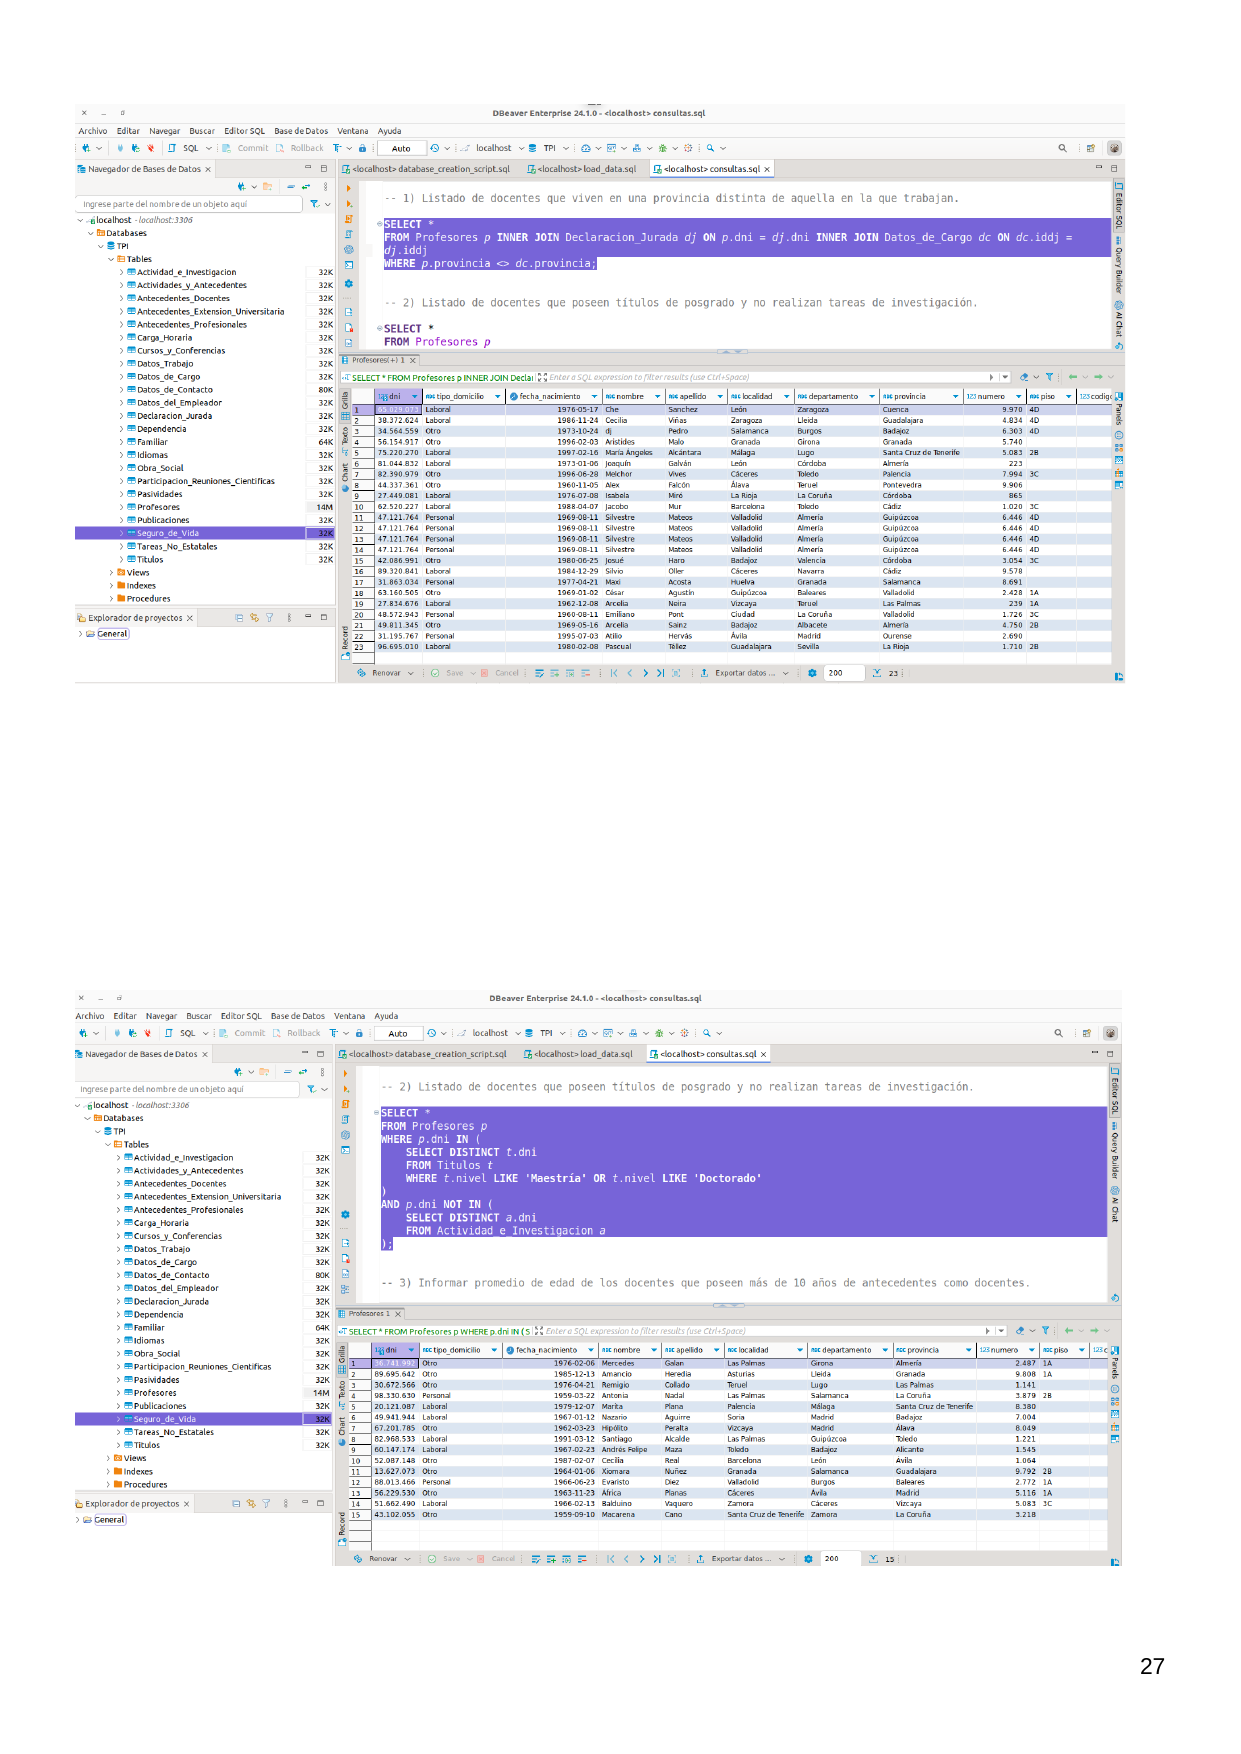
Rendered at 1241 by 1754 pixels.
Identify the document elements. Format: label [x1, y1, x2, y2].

picture [75, 990, 1122, 1566]
picture [75, 104, 1125, 684]
